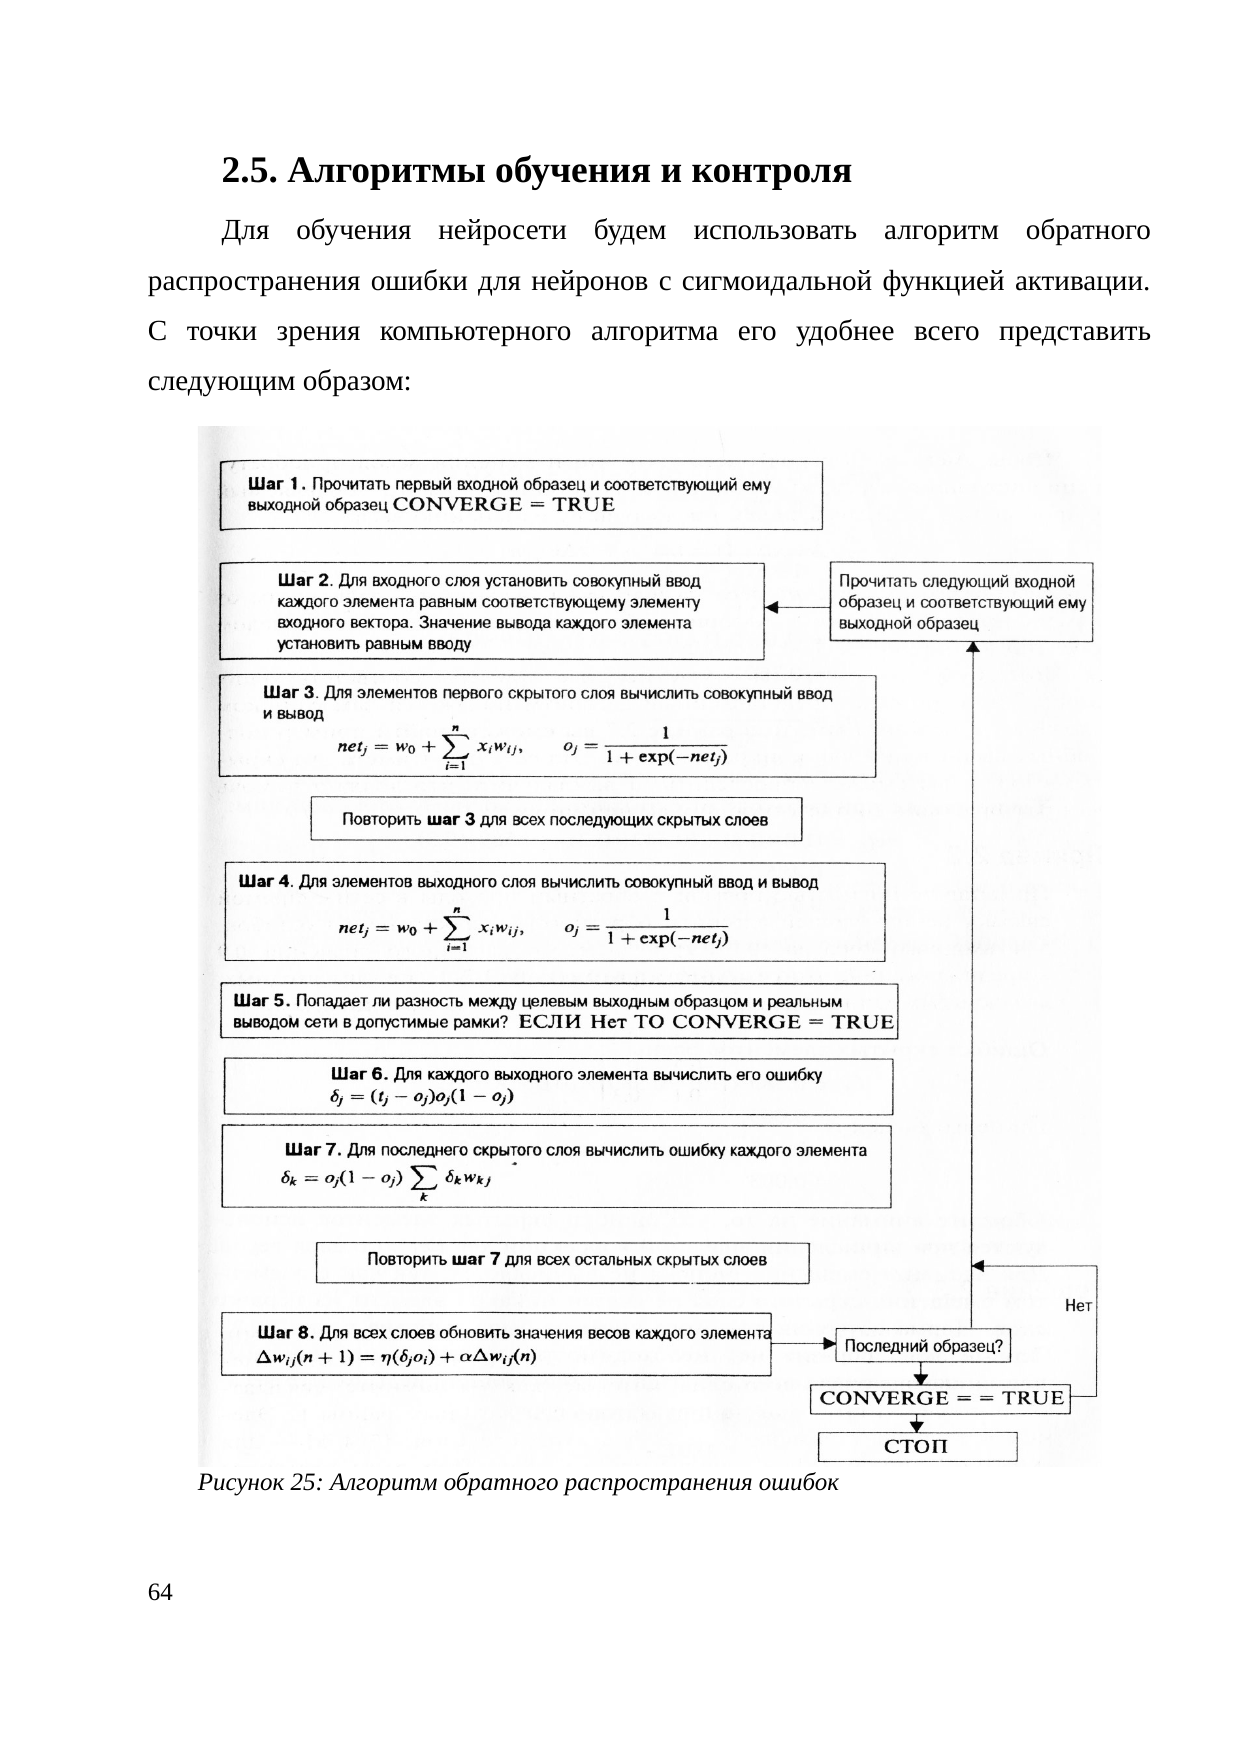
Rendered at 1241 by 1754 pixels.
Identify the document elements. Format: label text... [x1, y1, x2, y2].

text 2.5. Алгоритмы обучения и контроля [148, 148, 1152, 191]
picture [197, 426, 1102, 1467]
text Рисунок 25: Алгоритм обратного распространения ошибок [198, 1467, 1101, 1496]
text Для обучения нейросети будем использовать алгоритм обратного распространения ошибки для нейронов с сигмоидальной функцией активации. С точки зрения компьютерного алгоритма его удобнее всего представить следующим образом: [148, 212, 1152, 397]
